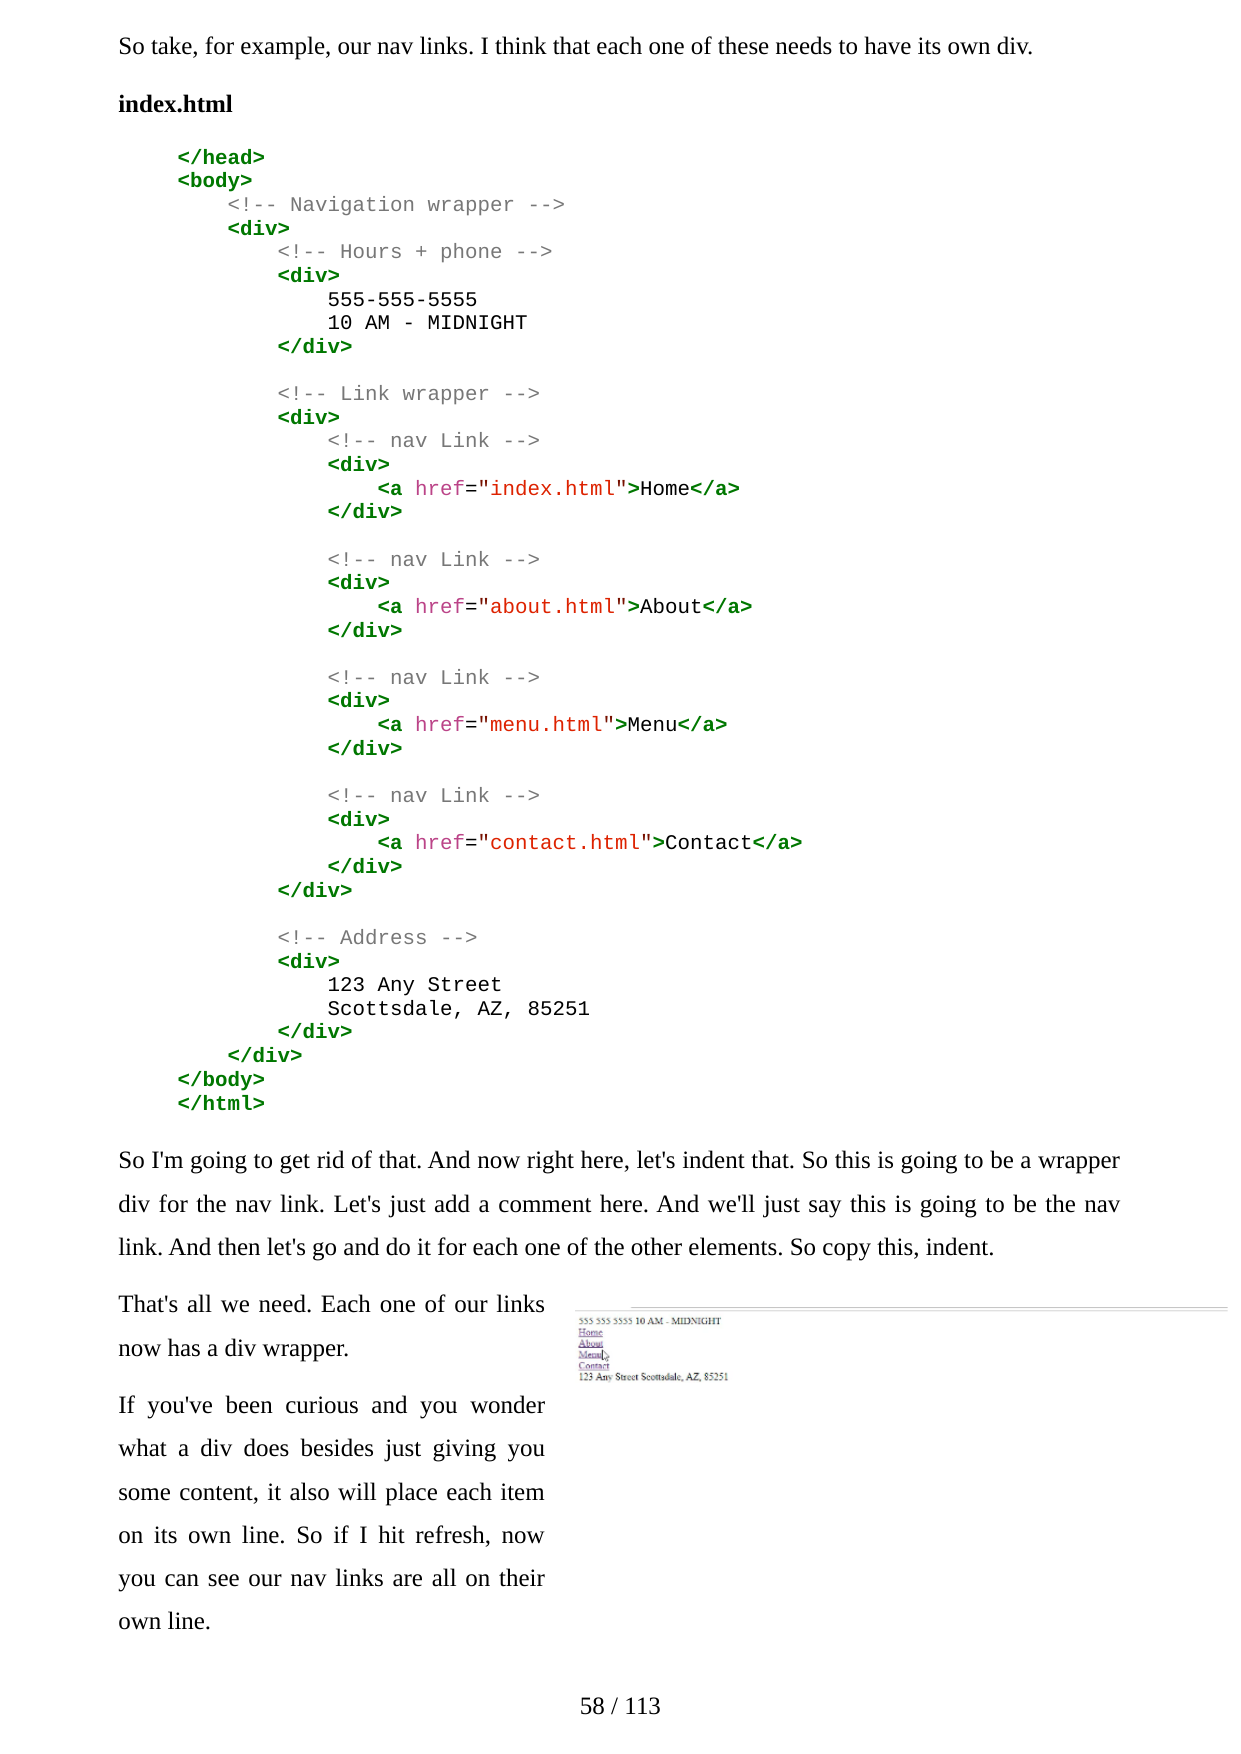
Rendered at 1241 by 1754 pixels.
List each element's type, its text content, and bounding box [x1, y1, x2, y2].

text <!-- nav Link --> [177, 549, 1122, 572]
text </div> [177, 1045, 1122, 1069]
text 10 AM - MIDNIGHT [177, 312, 1122, 336]
text <div> [177, 691, 1122, 714]
text Scottsdale, AZ, 85251 [177, 998, 1122, 1022]
text <!-- nav Link --> [177, 667, 1122, 691]
text </div> [177, 619, 1122, 643]
text 123 Any Street [177, 974, 1122, 998]
text <div> [177, 572, 1122, 596]
text <!-- nav Link --> [177, 785, 1122, 809]
text 555-555-5555 [177, 288, 1122, 312]
text So take, for example, our nav links. I think that each one of these needs to have its own div. [118, 31, 1122, 60]
text index.html [118, 89, 1122, 118]
text <!-- Navigation wrapper --> [177, 194, 1122, 218]
text </div> [177, 1022, 1122, 1045]
text <div> [177, 454, 1122, 478]
text <body> [177, 170, 1122, 194]
text </div> [177, 880, 1122, 903]
text <!-- Hours + phone --> [177, 241, 1122, 265]
text <div> [177, 407, 1122, 430]
text <a href="index.html">Home</a> [177, 478, 1122, 501]
text If you've been curious and you wonder what a div does besides just giving you some content, it also will place each item on its own line. So if I hit refresh, now you can see our nav links are all on their own line. [118, 1390, 1122, 1635]
text </html> [177, 1092, 1122, 1116]
text <!-- Address --> [177, 927, 1122, 951]
text </div> [177, 738, 1122, 761]
text <a href="contact.html">Contact</a> [177, 832, 1122, 856]
text So I'm going to get rid of that. And now right here, let's indent that. So this is going to be a wrapper div for the nav link. Let's just add a comment here. And we'll just say this is going to be the nav link. And then let's go and do it for each one of the other elements. So copy this, indent. [118, 1146, 1122, 1261]
text <!-- nav Link --> [177, 430, 1122, 454]
text </div> [177, 501, 1122, 525]
text <div> [177, 951, 1122, 974]
text </head> [177, 147, 1122, 170]
text <div> [177, 218, 1122, 241]
picture [575, 1307, 1228, 1579]
text </div> [177, 336, 1122, 359]
text That's all we need. Each one of our links now has a div wrapper. [118, 1289, 1122, 1361]
text <div> [177, 809, 1122, 832]
text </body> [177, 1069, 1122, 1092]
text </div> [177, 856, 1122, 880]
text <!-- Link wrapper --> [177, 383, 1122, 407]
text <a href="about.html">About</a> [177, 596, 1122, 619]
text <a href="menu.html">Menu</a> [177, 714, 1122, 738]
text <div> [177, 265, 1122, 288]
